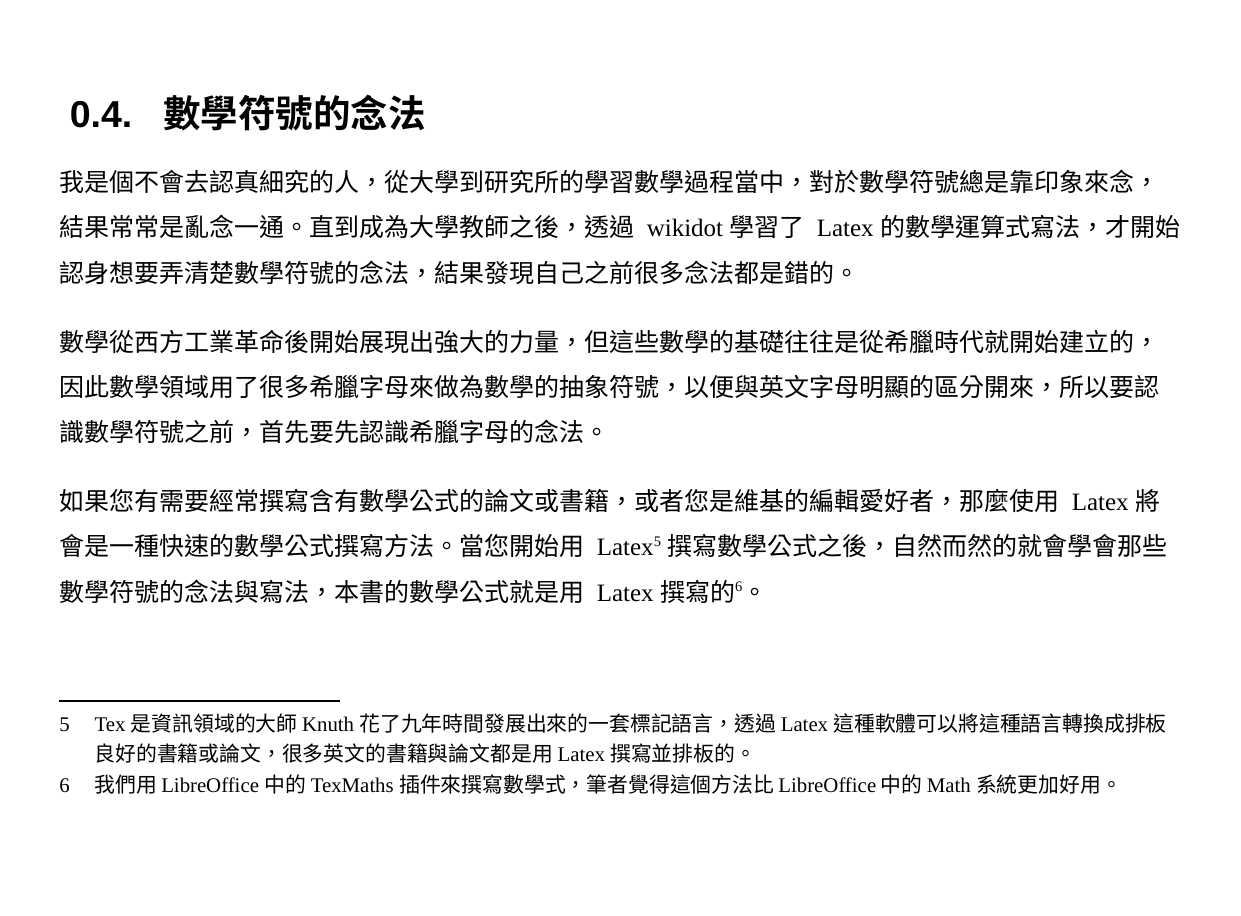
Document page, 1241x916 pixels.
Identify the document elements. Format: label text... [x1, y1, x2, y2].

text Tex 是資訊領域的大師 Knuth 花了九年時間發展出來的一套標記語言，透過 Latex 這種軟體可以將這種語言轉換成排板良好的書籍或論文，很多英文的書籍與論文都是用 Latex 撰寫並排板的。 [59, 707, 1181, 768]
text 數學從西方工業革命後開始展現出強大的力量，但這些數學的基礎往往是從希臘時代就開始建立的，因此數學領域用了很多希臘字母來做為數學的抽象符號，以便與英文字母明顯的區分開來，所以要認識數學符號之前，首先要先認識希臘字母的念法。 [59, 322, 1181, 449]
text 如果您有需要經常撰寫含有數學公式的論文或書籍，或者您是維基的編輯愛好者，那麼使用 Latex 將會是一種快速的數學公式撰寫方法。當您開始用 Latex 撰寫數學公式之後，自然而然的就會學會那些數學符號的念法與寫法，本書的數學公式就是用 Latex 撰寫的。 [59, 482, 1181, 608]
subtitle 數學符號的念法 [59, 84, 1181, 138]
text 我是個不會去認真細究的人，從大學到研究所的學習數學過程當中，對於數學符號總是靠印象來念，結果常常是亂念一通。直到成為大學教師之後，透過 wikidot 學習了 Latex 的數學運算式寫法，才開始認身想要弄清楚數學符號的念法，結果發現自己之前很多念法都是錯的。 [59, 163, 1181, 289]
text 我們用LibreOffice 中的 TexMaths 插件來撰寫數學式，筆者覺得這個方法比LibreOffice中的 Math 系統更加好用。 [59, 768, 1181, 798]
